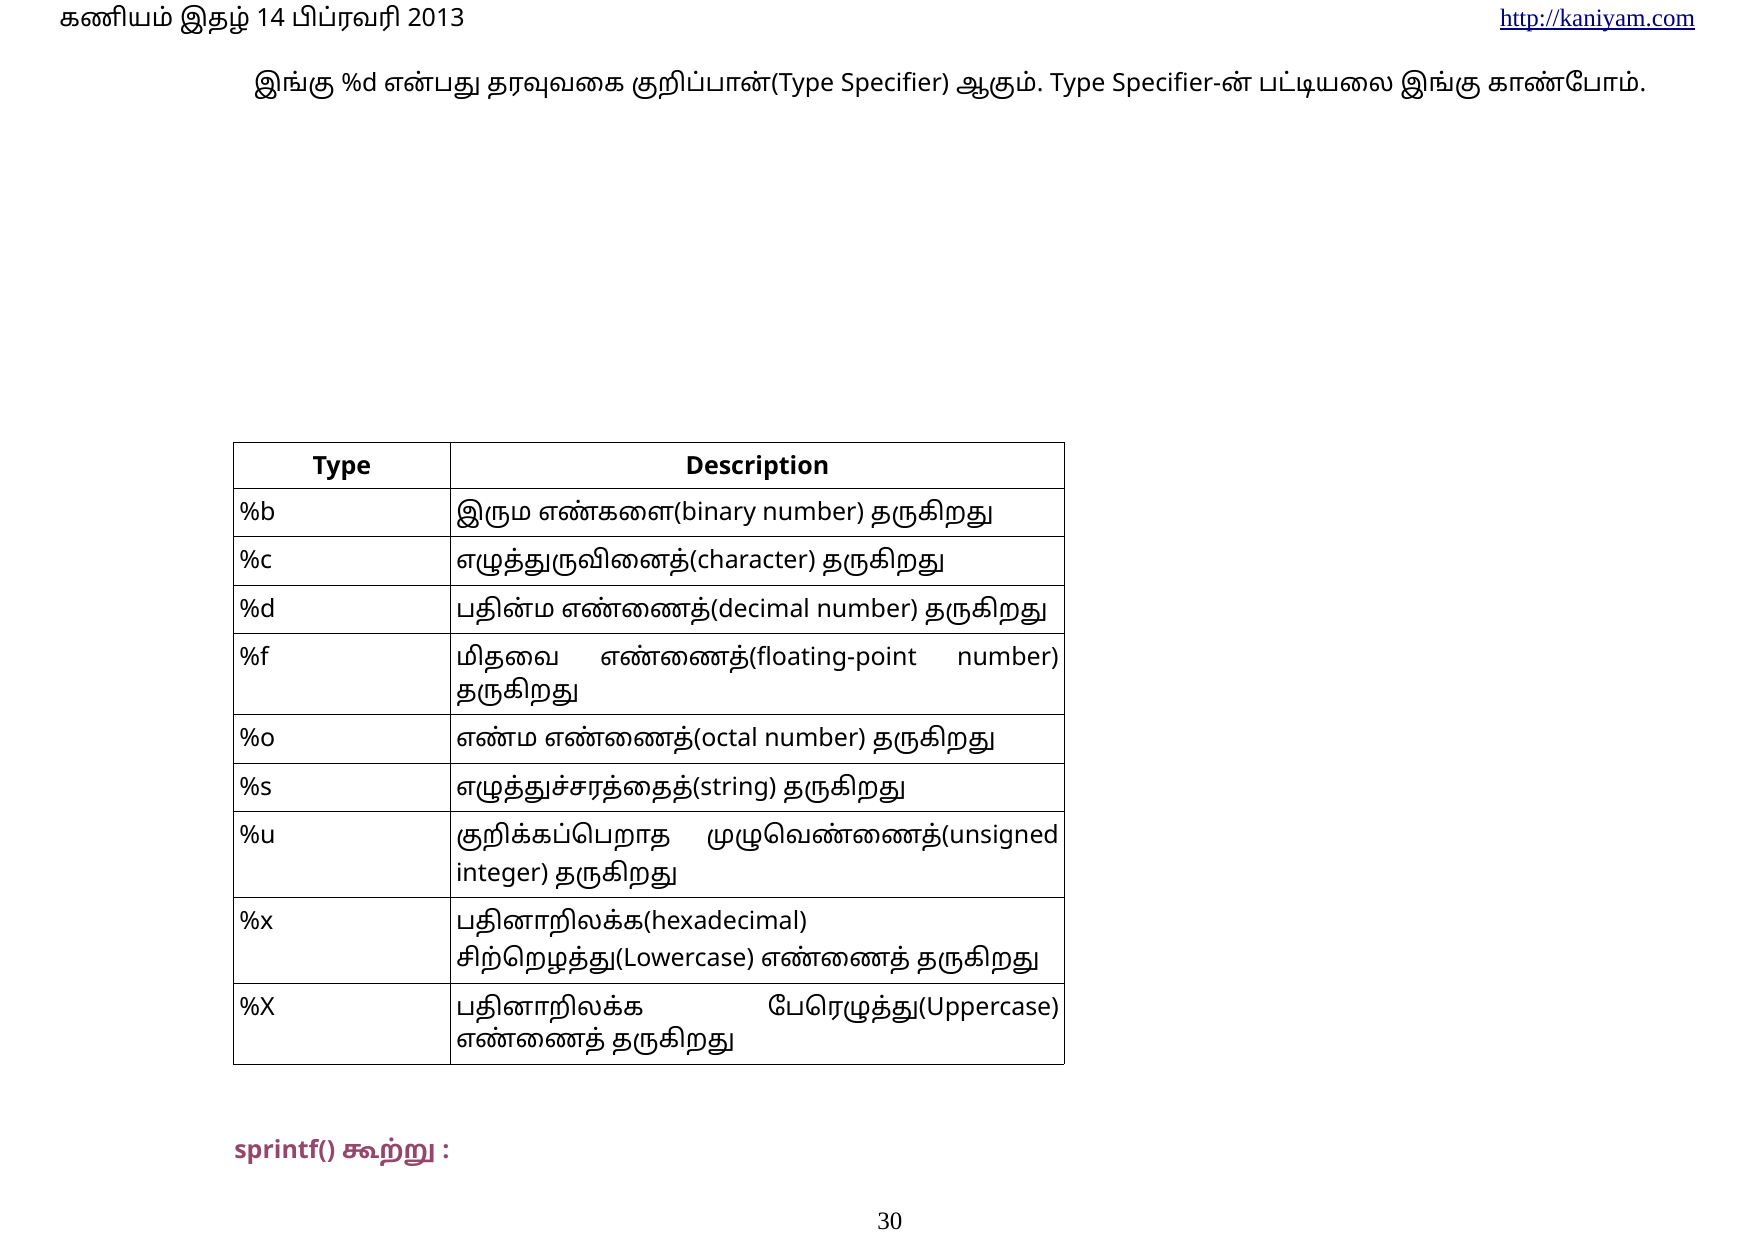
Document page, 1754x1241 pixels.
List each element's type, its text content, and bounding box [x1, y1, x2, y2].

table_cell எண்ம எண்ணைத்(octal number) தருகிறது [451, 715, 1064, 763]
table_header Type [234, 443, 450, 487]
table_cell இரும எண்களை(binary number) தருகிறது [451, 489, 1064, 536]
table_cell எழுத்துருவினைத்(character) தருகிறது [451, 537, 1064, 584]
table_cell பதினாறிலக்க(hexadecimal) சிற்றெழத்து(Lowercase) எண்ணைத் தருகிறது [451, 898, 1064, 982]
table_cell குறிக்கப்பெறாத முழுவெண்ணைத்(unsigned integer) தருகிறது [451, 812, 1064, 897]
table_cell %f [234, 634, 450, 714]
table_cell %s [234, 764, 450, 811]
table_cell %b [234, 489, 450, 536]
text sprintf() கூற்று : [174, 1132, 1695, 1169]
table_cell %c [234, 537, 450, 584]
table_cell %o [234, 715, 450, 763]
table_cell பதினாறிலக்க பேரெழுத்து(Uppercase) எண்ணைத் தருகிறது [451, 984, 1064, 1063]
table_cell பதின்ம எண்ணைத்(decimal number) தருகிறது [451, 586, 1064, 633]
text இங்கு %d என்பது தரவுவகை குறிப்பான்(Type Specifier) ஆகும். Type Specifier-ன் பட்டியலை இங்கு காண்போம். [172, 64, 1695, 101]
table_header Description [451, 443, 1064, 487]
table_cell %d [234, 586, 450, 633]
table_cell %x [234, 898, 450, 982]
table_cell %X [234, 984, 450, 1063]
table_cell எழுத்துச்சரத்தைத்(string) தருகிறது [451, 764, 1064, 811]
table_cell மிதவை எண்ணைத்(floating-point number) தருகிறது [451, 634, 1064, 714]
table_cell %u [234, 812, 450, 897]
